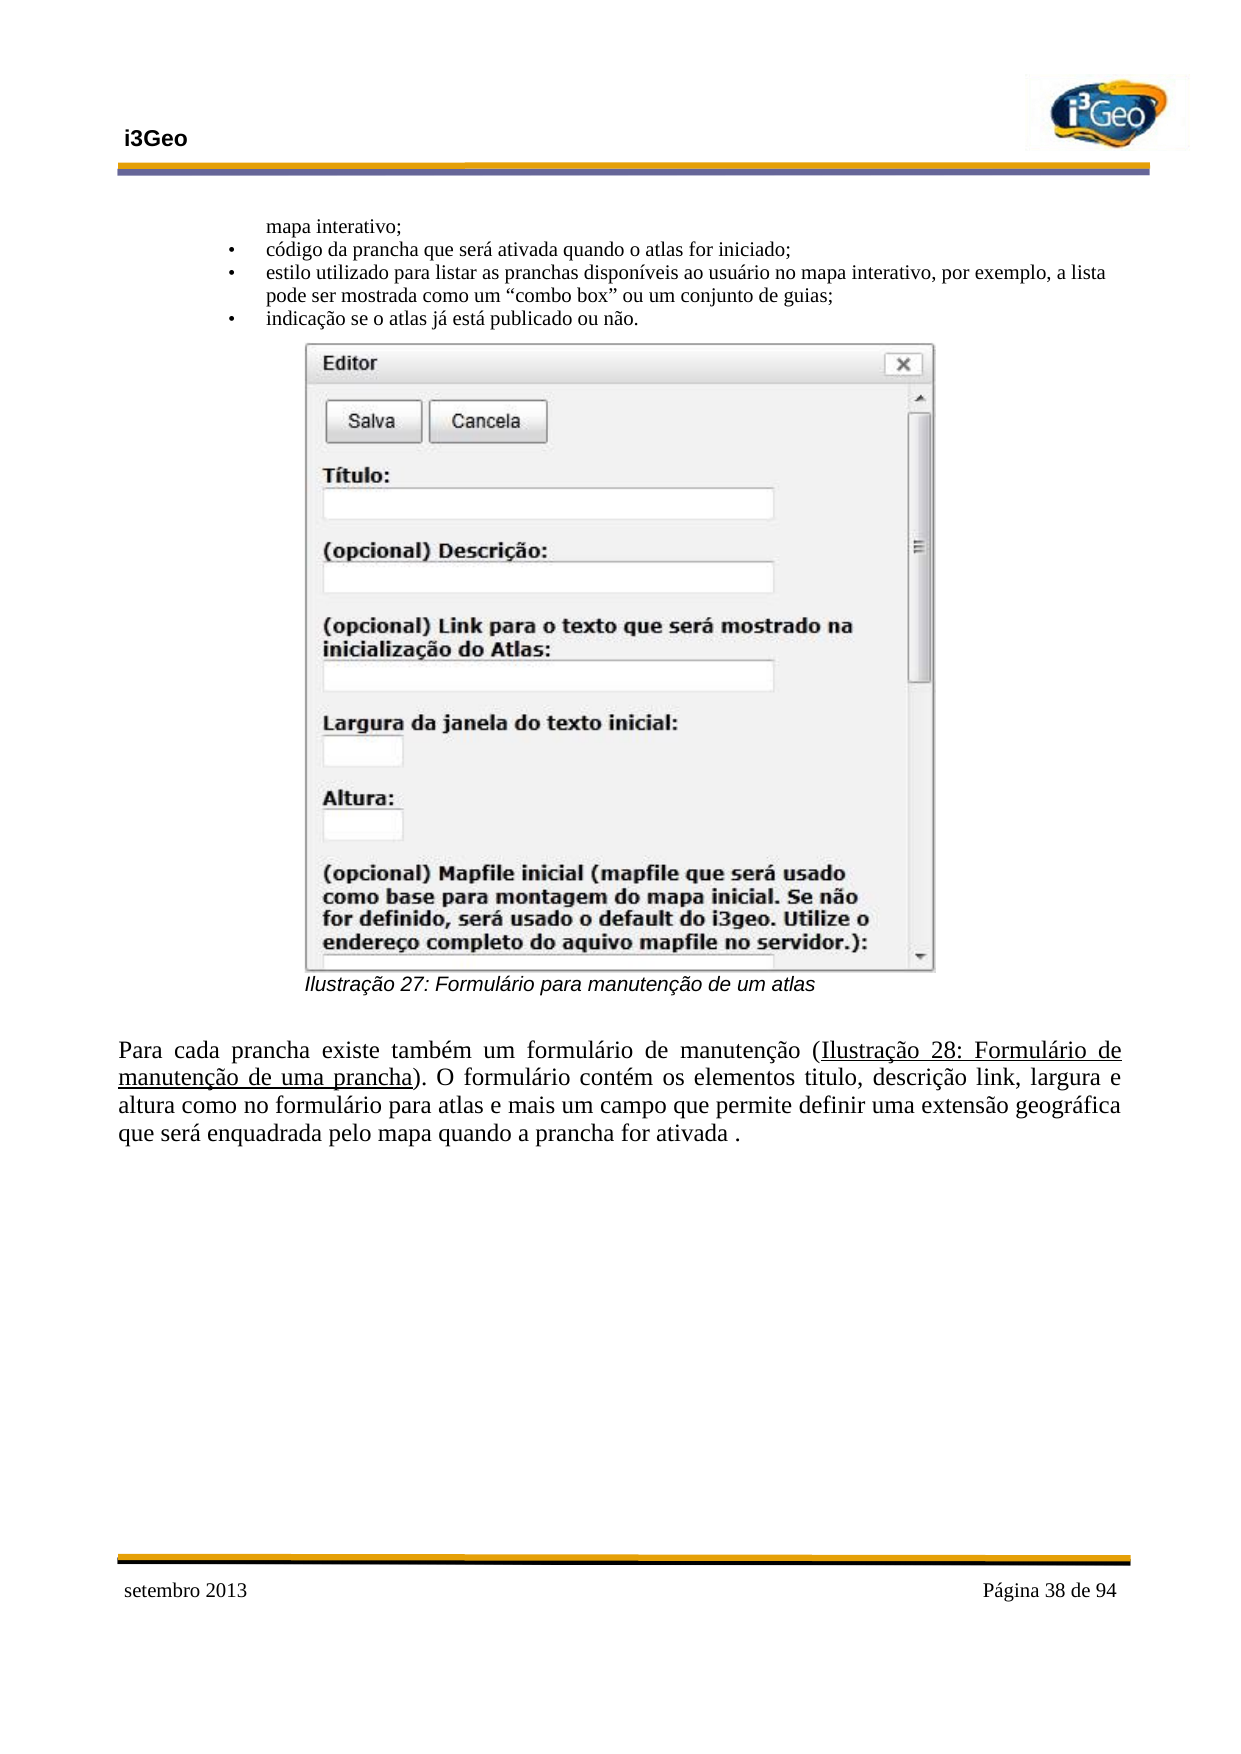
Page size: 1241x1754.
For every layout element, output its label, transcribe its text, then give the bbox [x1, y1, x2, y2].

list indicação se o atlas já está publicado ou não. [228, 307, 1122, 330]
list código da prancha que será ativada quando o atlas for iniciado; [228, 238, 1122, 261]
list mapa interativo; [228, 214, 1122, 238]
text Ilustração 27: Formulário para manutenção de um atlas [304, 973, 936, 996]
picture [304, 342, 936, 973]
picture [1025, 74, 1191, 151]
text Para cada prancha existe também um formulário de manutenção (Ilustração 28: Formulário de manutenção de uma prancha). O formulário contém os elementos titulo, descrição link, largura e altura como no formulário para atlas e mais um campo que permite definir uma extensão geográfica que será enquadrada pelo mapa quando a prancha for ativada . [118, 1036, 1122, 1147]
list estilo utilizado para listar as pranchas disponíveis ao usuário no mapa interativo, por exemplo, a lista pode ser mostrada como um “combo box” ou um conjunto de guias; [228, 261, 1122, 307]
